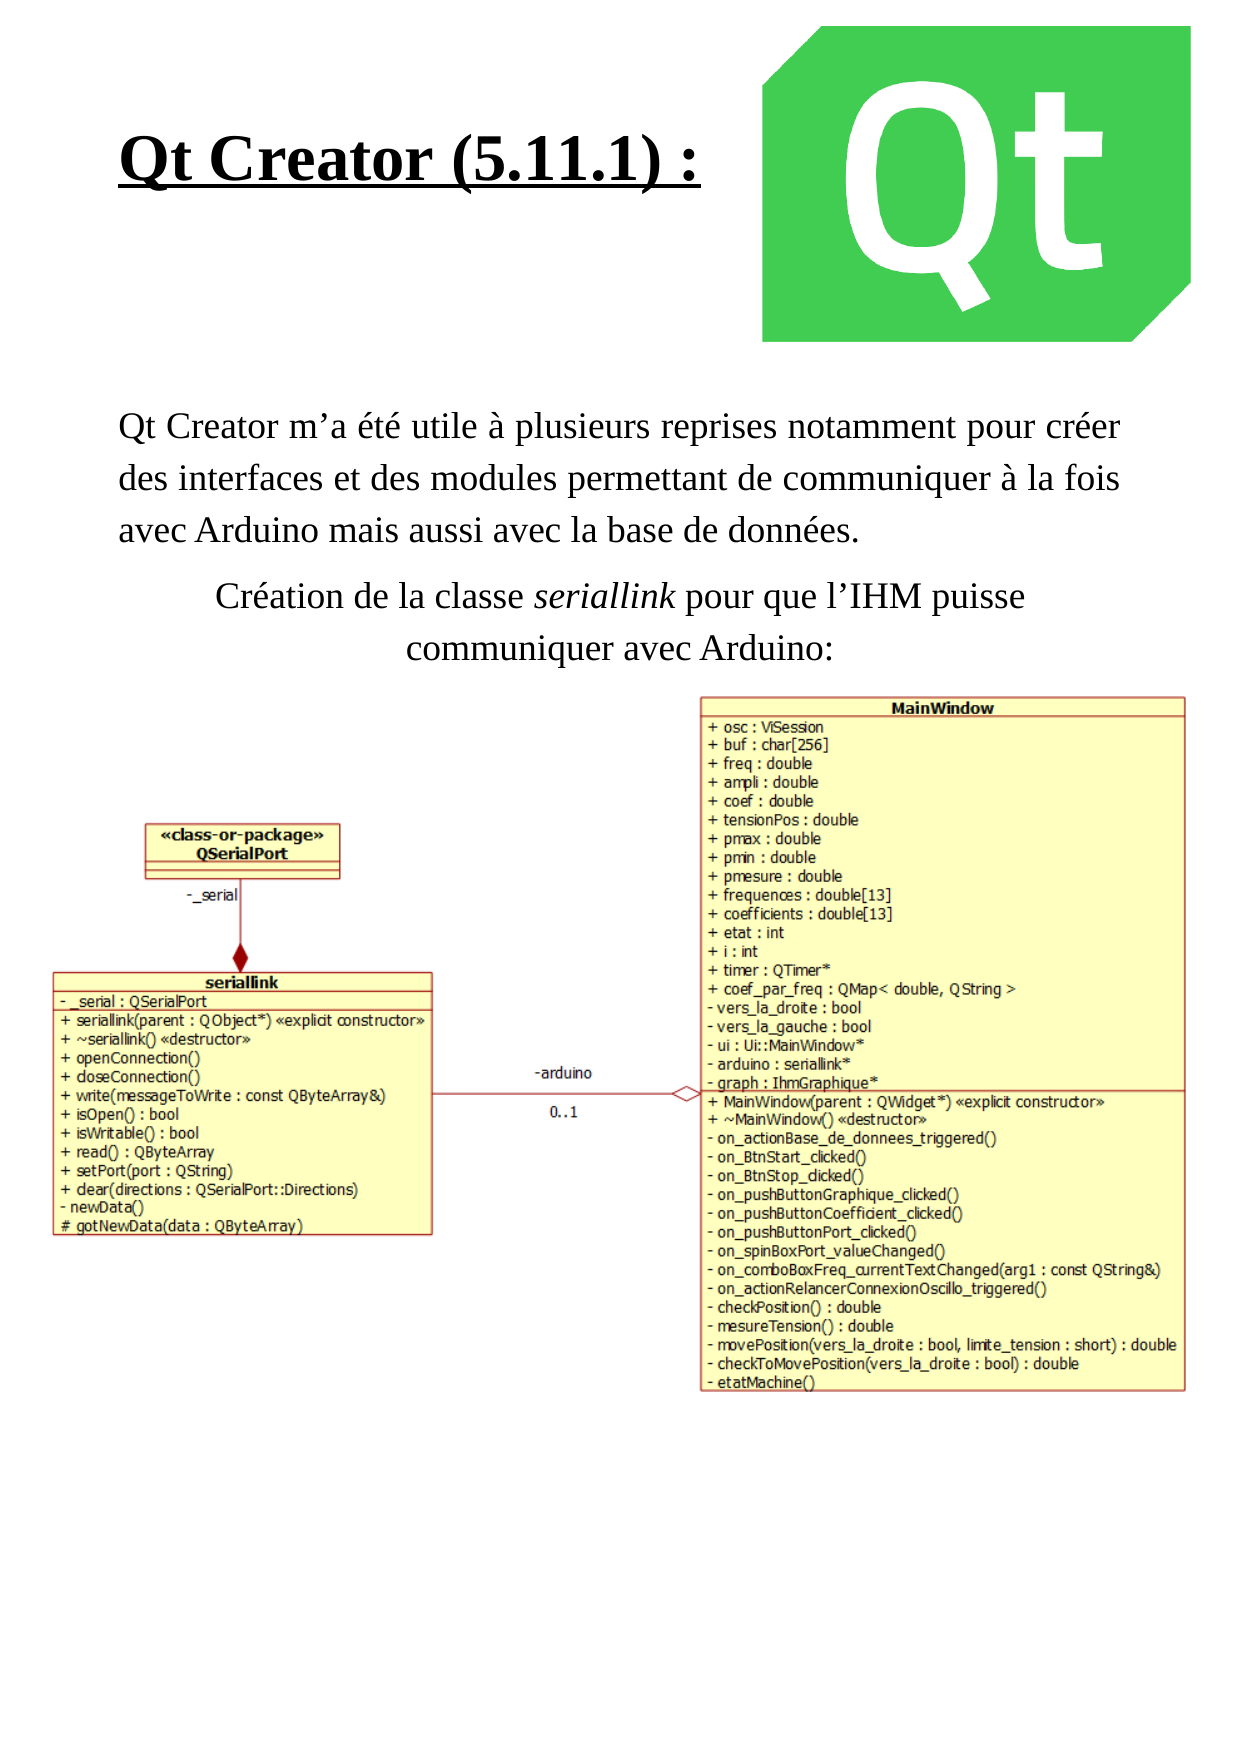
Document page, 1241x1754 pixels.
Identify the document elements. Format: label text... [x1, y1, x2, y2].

text Qt Creator m’a été utile à plusieurs reprises notamment pour créer des interfaces et des modules permettant de communiquer à la fois avec Arduino mais aussi avec la base de données. [118, 404, 1122, 550]
picture [52, 694, 1188, 1400]
text Qt Creator (5.11.1) : [118, 118, 762, 195]
text Création de la classe seriallink pour que l’IHM puisse communiquer avec Arduino: [118, 573, 1122, 668]
picture [762, 26, 1191, 342]
